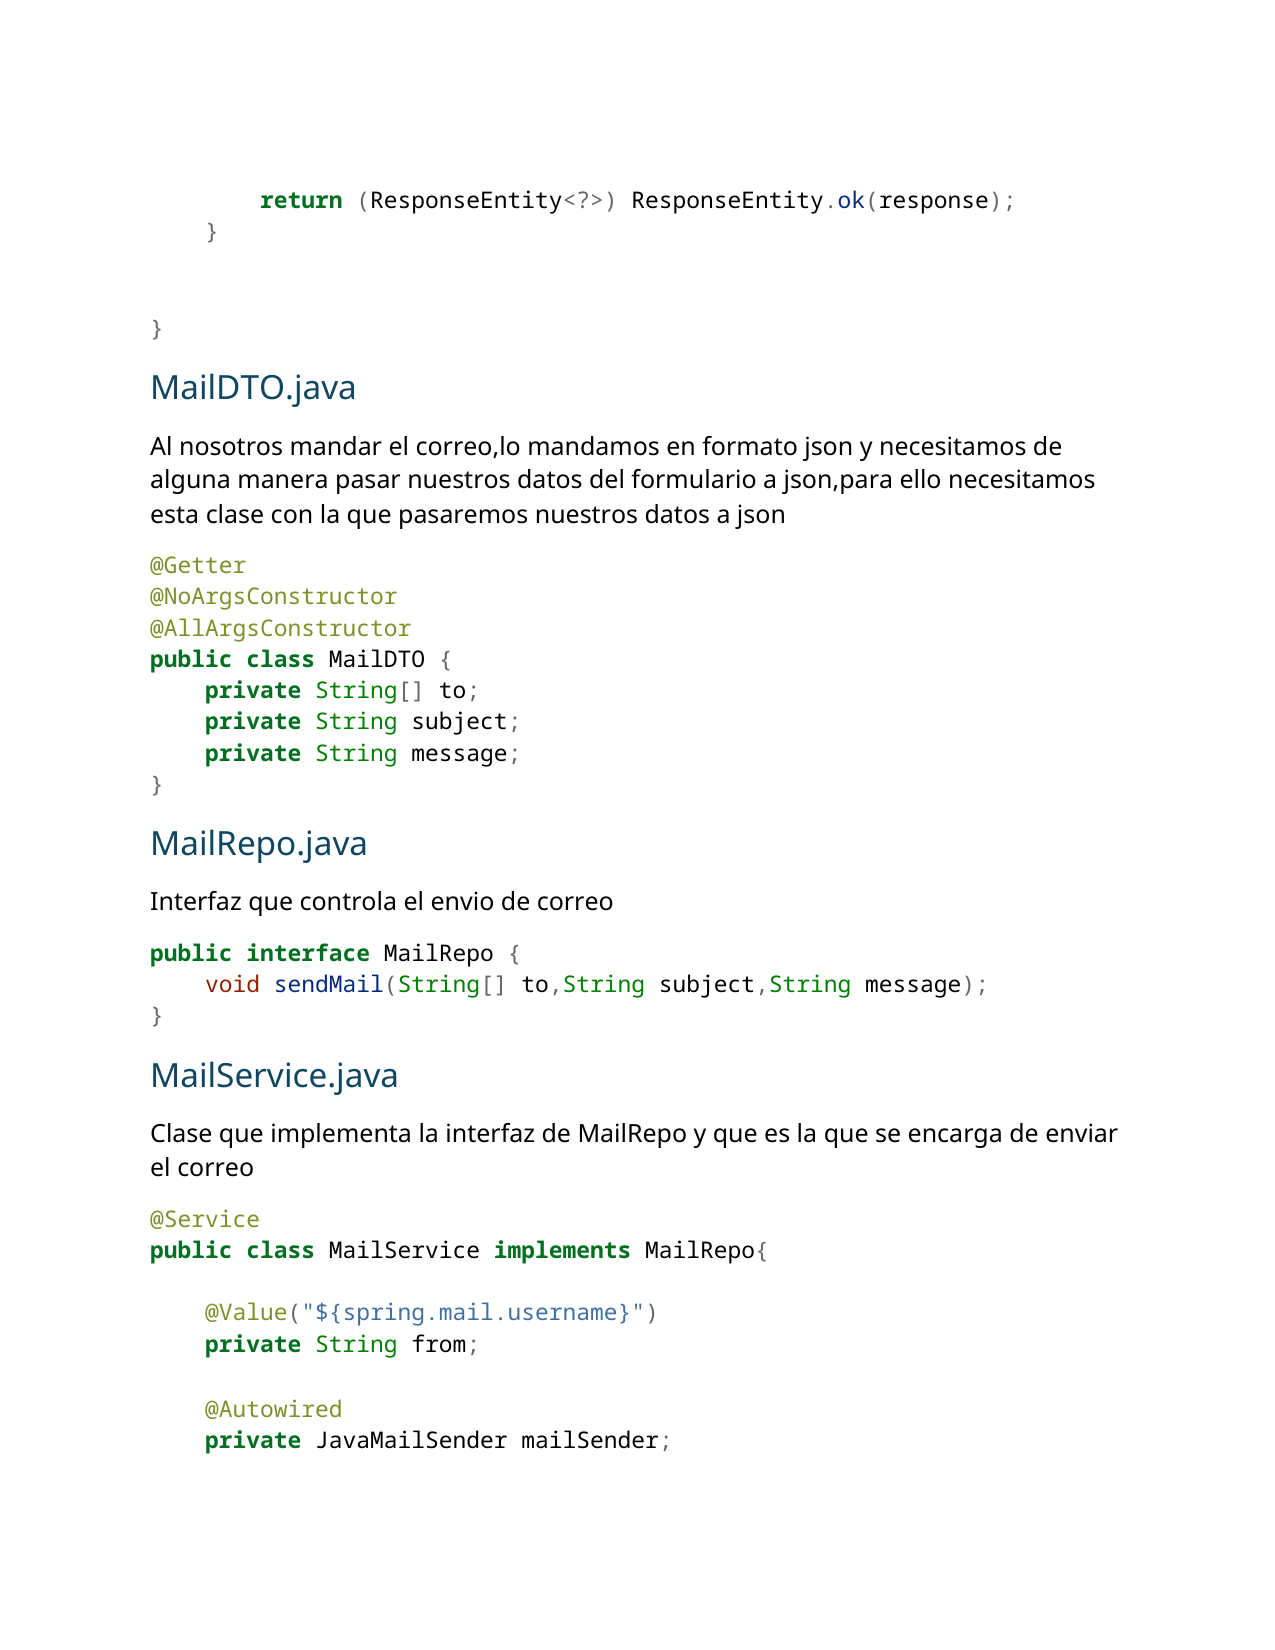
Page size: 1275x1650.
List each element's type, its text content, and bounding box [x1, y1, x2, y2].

text return (ResponseEntity<?>) ResponseEntity.ok(response); } } [150, 150, 1125, 343]
text Clase que implementa la interfaz de MailRepo y que es la que se encarga de enviar el correo [150, 1116, 1125, 1184]
text @Service public class MailService implements MailRepo{ @Value("${spring.mail.username}") private String from; @Autowired private JavaMailSender mailSender; [150, 1202, 1125, 1489]
text Interfaz que controla el envio de correo [150, 884, 1125, 918]
subtitle MailDTO.java [150, 364, 1125, 409]
text public interface MailRepo { void sendMail(String[] to,String subject,String message); } [150, 937, 1125, 1031]
text @Getter @NoArgsConstructor @AllArgsConstructor public class MailDTO { private String[] to; private String subject; private String message; } [150, 549, 1125, 799]
subtitle MailService.java [150, 1051, 1125, 1097]
text Al nosotros mandar el correo,lo mandamos en formato json y necesitamos de alguna manera pasar nuestros datos del formulario a json,para ello necesitamos esta clase con la que pasaremos nuestros datos a json [150, 428, 1125, 530]
subtitle MailRepo.java [150, 820, 1125, 865]
